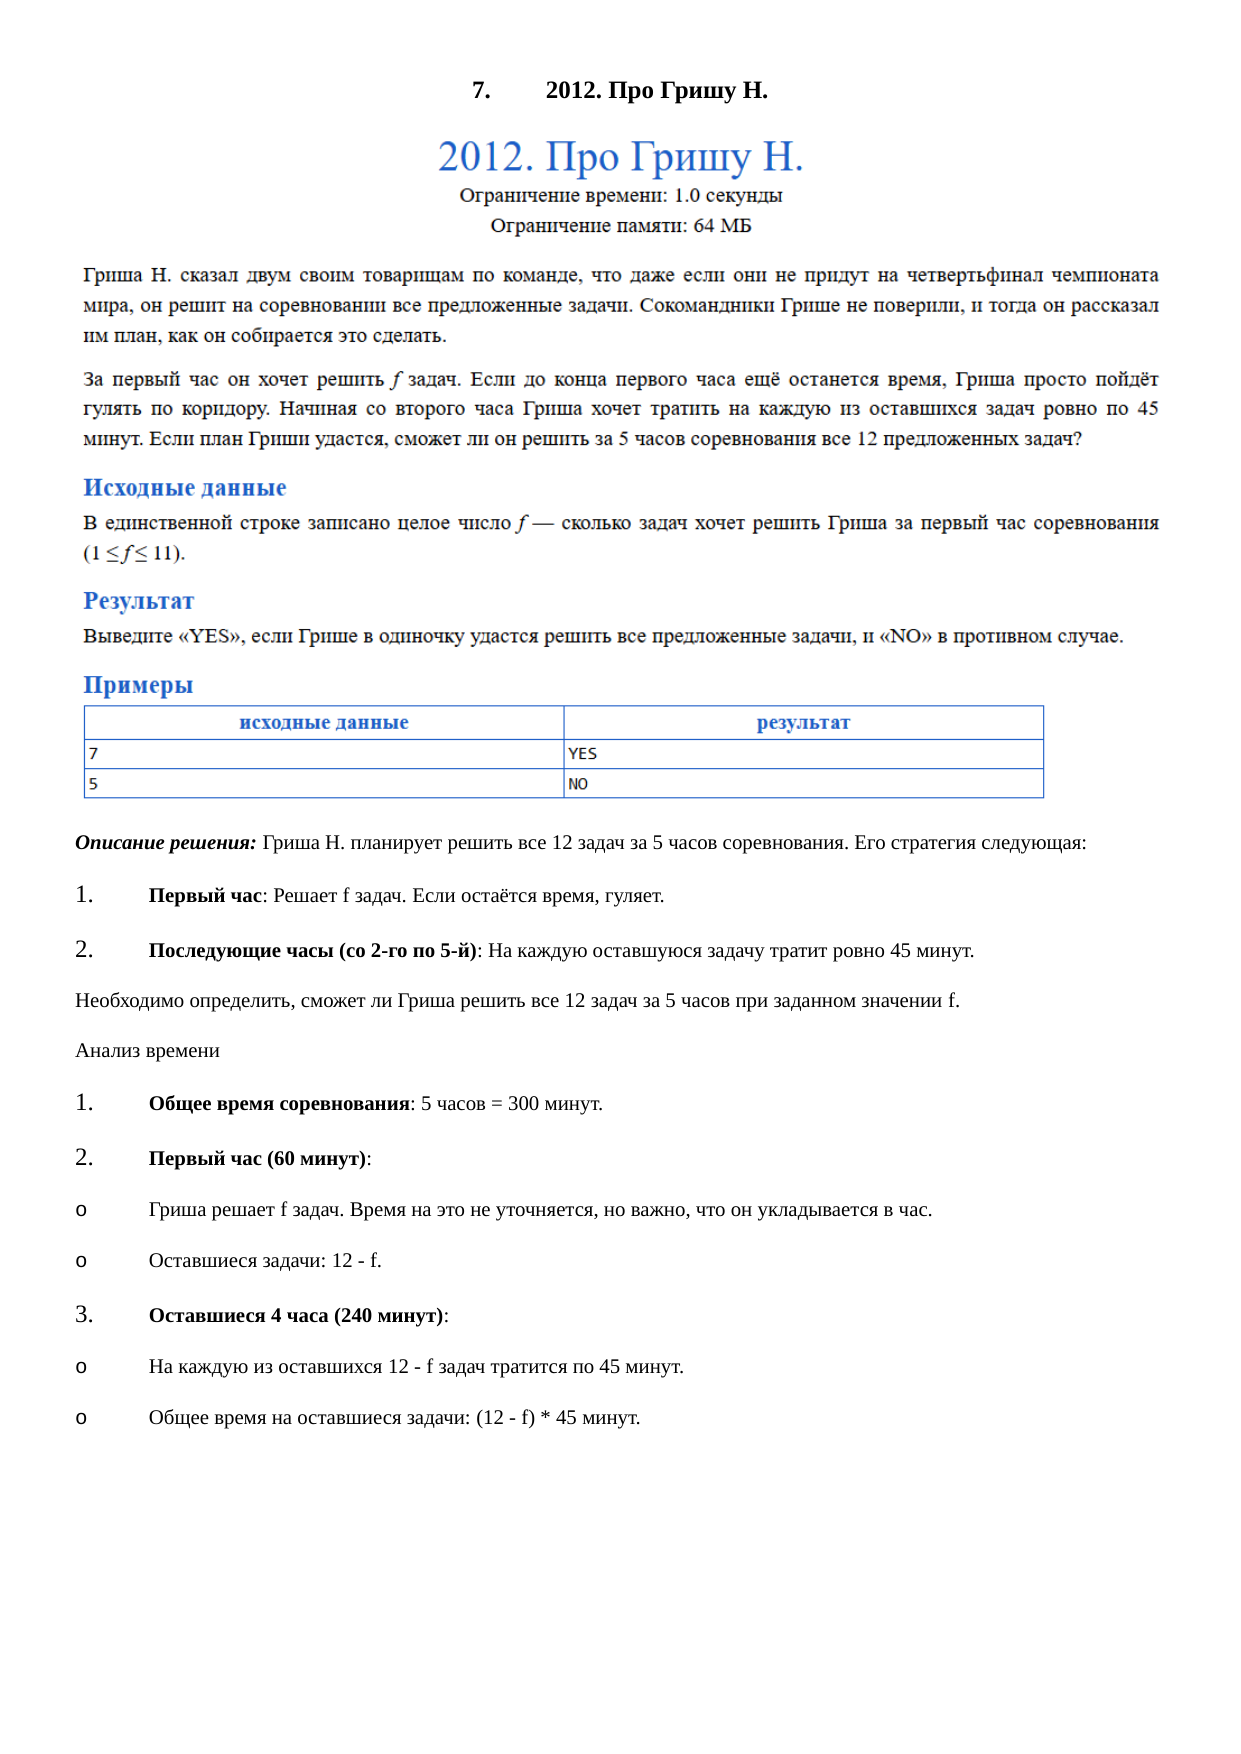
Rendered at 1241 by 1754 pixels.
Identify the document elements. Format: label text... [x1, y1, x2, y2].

list Оставшиеся 4 часа (240 минут): [75, 1299, 1172, 1328]
text Описание решения: Гриша Н. планирует решить все 12 задач за 5 часов соревнования. Его стратегия следующая: [75, 829, 1172, 854]
text Необходимо определить, сможет ли Гриша решить все 12 задач за 5 часов при заданном значении f. [75, 988, 1172, 1012]
list Общее время на оставшиеся задачи: (12 - f) * 45 минут. [75, 1405, 1172, 1431]
list Гриша решает f задач. Время на это не уточняется, но важно, что он укладывается в час. [75, 1197, 1172, 1222]
text Анализ времени [75, 1038, 1172, 1062]
list На каждую из оставшихся 12 - f задач тратится по 45 минут. [75, 1354, 1172, 1380]
list Общее время соревнования: 5 часов = 300 минут. [75, 1087, 1172, 1116]
list Первый час: Решает f задач. Если остаётся время, гуляет. [75, 879, 1172, 908]
subtitle 2012. Про Гришу Н. [75, 75, 1165, 104]
list Первый час (60 минут): [75, 1142, 1172, 1171]
list Оставшиеся задачи: 12 - f. [75, 1248, 1172, 1274]
list Последующие часы (со 2-го по 5-й): На каждую оставшуюся задачу тратит ровно 45 минут. [75, 934, 1172, 962]
